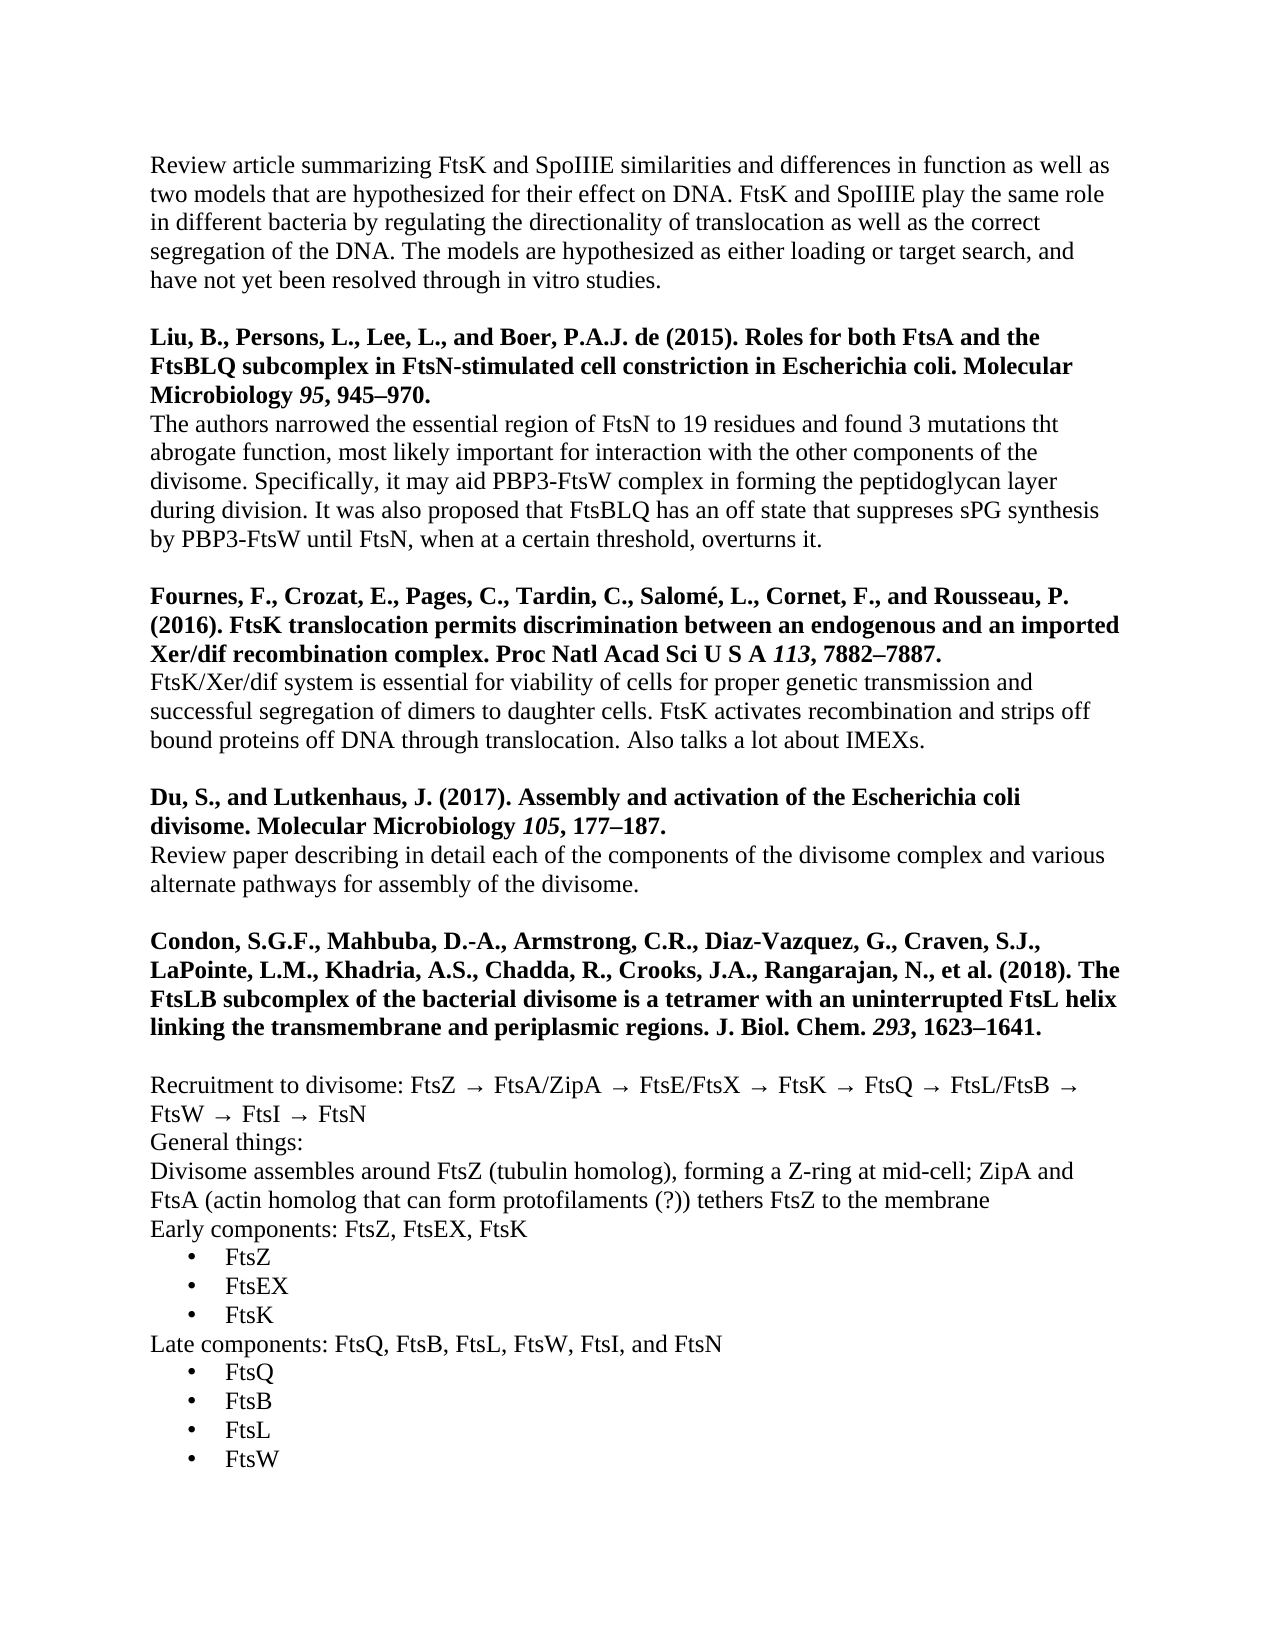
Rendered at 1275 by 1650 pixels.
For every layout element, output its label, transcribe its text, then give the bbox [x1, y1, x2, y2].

text Late components: FtsQ, FtsB, FtsL, FtsW, FtsI, and FtsN [150, 1329, 1125, 1357]
text Recruitment to divisome: FtsZ → FtsA/ZipA → FtsE/FtsX → FtsK → FtsQ → FtsL/FtsB → FtsW → FtsI → FtsN [150, 1070, 1125, 1127]
text The authors narrowed the essential region of FtsN to 19 residues and found 3 mutations tht abrogate function, most likely important for interaction with the other components of the divisome. Specifically, it may aid PBP3-FtsW complex in forming the peptidoglycan layer during division. It was also proposed that FtsBLQ has an off state that suppreses sPG synthesis by PBP3-FtsW until FtsN, when at a certain threshold, overturns it. [150, 409, 1125, 552]
text Liu, B., Persons, L., Lee, L., and Boer, P.A.J. de (2015). Roles for both FtsA and the FtsBLQ subcomplex in FtsN-stimulated cell constriction in Escherichia coli. Molecular Microbiology 95, 945–970. [150, 322, 1125, 409]
list FtsW [187, 1444, 1125, 1472]
text Fournes, F., Crozat, E., Pages, C., Tardin, C., Salomé, L., Cornet, F., and Rousseau, P. (2016). FtsK translocation permits discrimination between an endogenous and an imported Xer/dif recombination complex. Proc Natl Acad Sci U S A 113, 7882–7887. [150, 581, 1125, 667]
list FtsB [187, 1386, 1125, 1415]
text Review article summarizing FtsK and SpoIIIE similarities and differences in function as well as two models that are hypothesized for their effect on DNA. FtsK and SpoIIIE play the same role in different bacteria by regulating the directionality of translocation as well as the correct segregation of the DNA. The models are hypothesized as either loading or target search, and have not yet been resolved through in vitro studies. [150, 150, 1125, 294]
list FtsEX [187, 1271, 1125, 1300]
text FtsK/Xer/dif system is essential for viability of cells for proper genetic transmission and successful segregation of dimers to daughter cells. FtsK activates recombination and strips off bound proteins off DNA through translocation. Also talks a lot about IMEXs. [150, 667, 1125, 754]
text Divisome assembles around FtsZ (tubulin homolog), forming a Z-ring at mid-cell; ZipA and FtsA (actin homolog that can form protofilaments (?)) tethers FtsZ to the membrane [150, 1156, 1125, 1214]
text Condon, S.G.F., Mahbuba, D.-A., Armstrong, C.R., Diaz-Vazquez, G., Craven, S.J., LaPointe, L.M., Khadria, A.S., Chadda, R., Crooks, J.A., Rangarajan, N., et al. (2018). The FtsLB subcomplex of the bacterial divisome is a tetramer with an uninterrupted FtsL helix linking the transmembrane and periplasmic regions. J. Biol. Chem. 293, 1623–1641. [150, 926, 1125, 1041]
list FtsZ [187, 1242, 1125, 1271]
list FtsQ [187, 1357, 1125, 1386]
list FtsL [187, 1415, 1125, 1444]
text Du, S., and Lutkenhaus, J. (2017). Assembly and activation of the Escherichia coli divisome. Molecular Microbiology 105, 177–187. [150, 782, 1125, 840]
list FtsK [187, 1300, 1125, 1329]
text General things: [150, 1127, 1125, 1156]
text Early components: FtsZ, FtsEX, FtsK [150, 1214, 1125, 1242]
text Review paper describing in detail each of the components of the divisome complex and various alternate pathways for assembly of the divisome. [150, 840, 1125, 897]
